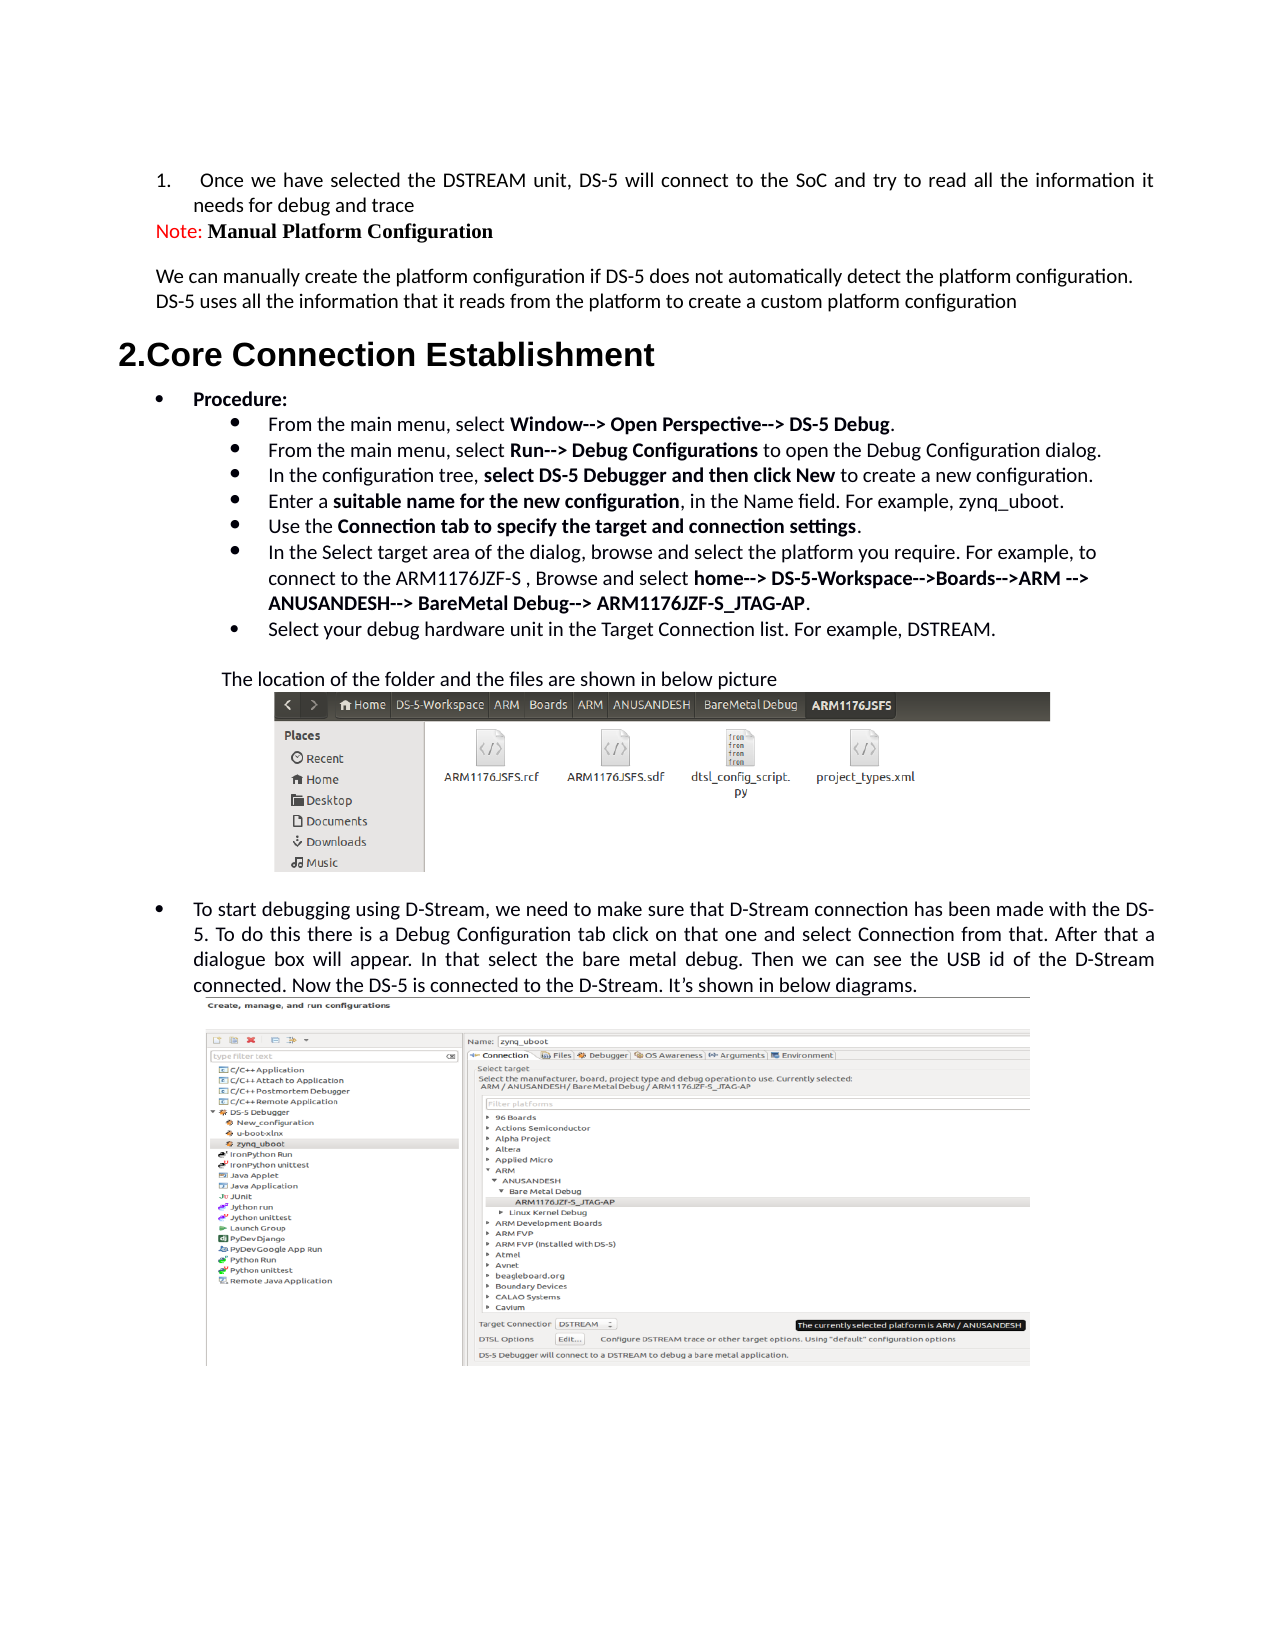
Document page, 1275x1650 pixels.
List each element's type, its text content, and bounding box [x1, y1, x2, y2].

text Note: Manual Platform Configuration [156, 218, 1157, 243]
list Enter a suitable name for the new configuration, in the Name field. For example, zynq_uboot. [231, 488, 1157, 514]
text We can manually create the platform configuration if DS-5 does not automatically detect the platform configuration. DS-5 uses all the information that it reads from the platform to create a custom platform configuration [156, 263, 1157, 314]
list In the Select target area of the dialog, browse and select the platform you require. For example, to connect to the ARM1176JZF-S , Browse and select home--> DS-5-Workspace-->Boards-->ARM --> ANUSANDESH--> BareMetal Debug--> ARM1176JZF-S_JTAG-AP. [231, 539, 1157, 616]
subtitle 2.Core Connection Establishment [118, 335, 1157, 373]
list To start debugging using D-Stream, we need to make sure that D-Stream connection has been made with the DS-5. To do this there is a Debug Configuration tab click on that one and select Connection from that. After that a dialogue box will appear. In that select the bare metal debug. Then we can see the USB id of the D-Stream connected. Now the DS-5 is connected to the D-Stream. It’s shown in below diagrams. [156, 896, 1157, 997]
picture [205, 997, 1030, 1366]
list In the configuration tree, select DS-5 Debugger and then click New to create a new configuration. [231, 462, 1157, 488]
list Select your debug hardware unit in the Target Connection list. For example, DSTREAM. [231, 616, 1157, 641]
list Use the Connection tab to specify the target and connection settings. [231, 514, 1157, 539]
list Once we have selected the DSTREAM unit, DS-5 will connect to the SoC and try to read all the information it needs for debug and trace [156, 167, 1157, 218]
text The location of the folder and the files are shown in below picture [118, 667, 1157, 692]
list From the main menu, select Window--> Open Perspective--> DS-5 Debug. [231, 411, 1157, 437]
picture [274, 692, 1051, 891]
list From the main menu, select Run--> Debug Configurations to open the Debug Configuration dialog. [231, 437, 1157, 462]
list Procedure: [156, 386, 1157, 411]
